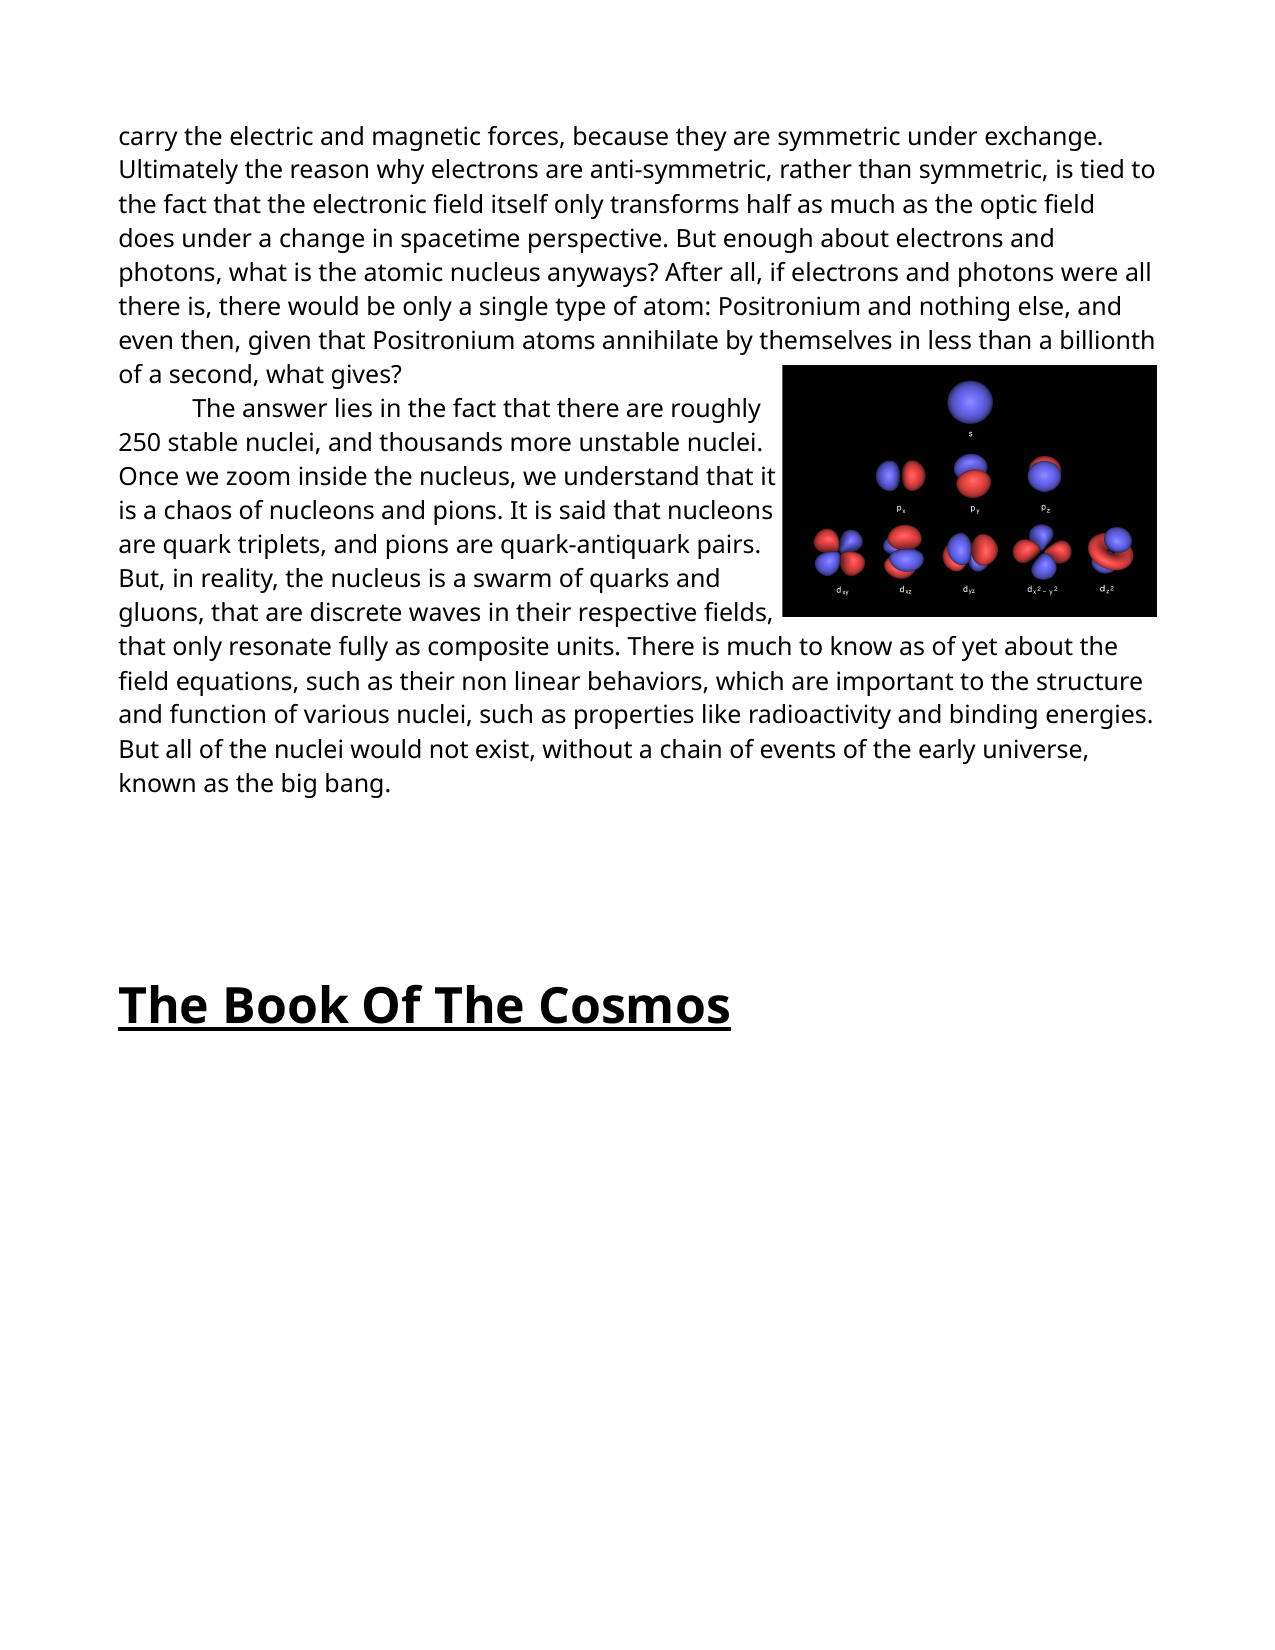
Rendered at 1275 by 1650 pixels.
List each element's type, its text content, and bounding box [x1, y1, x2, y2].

text The answer lies in the fact that there are roughly 250 stable nuclei, and thousands more unstable nuclei. Once we zoom inside the nucleus, we understand that it is a chaos of nucleons and pions. It is said that nucleons are quark triplets, and pions are quark-antiquark pairs. But, in reality, the nucleus is a swarm of quarks and gluons, that are discrete waves in their respective fields, that only resonate fully as composite units. There is much to know as of yet about the field equations, such as their non linear behaviors, which are important to the structure and function of various nuclei, such as properties like radioactivity and binding energies. But all of the nuclei would not exist, without a chain of events of the early universe, known as the big bang. [118, 391, 1157, 799]
picture [782, 365, 1157, 617]
text The Book Of The Cosmos [118, 970, 1157, 1038]
text carry the electric and magnetic forces, because they are symmetric under exchange. Ultimately the reason why electrons are anti-symmetric, rather than symmetric, is tied to the fact that the electronic field itself only transforms half as much as the optic field does under a change in spacetime perspective. But enough about electrons and photons, what is the atomic nucleus anyways? After all, if electrons and photons were all there is, there would be only a single type of atom: Positronium and nothing else, and even then, given that Positronium atoms annihilate by themselves in less than a billionth of a second, what gives? [118, 118, 1157, 391]
